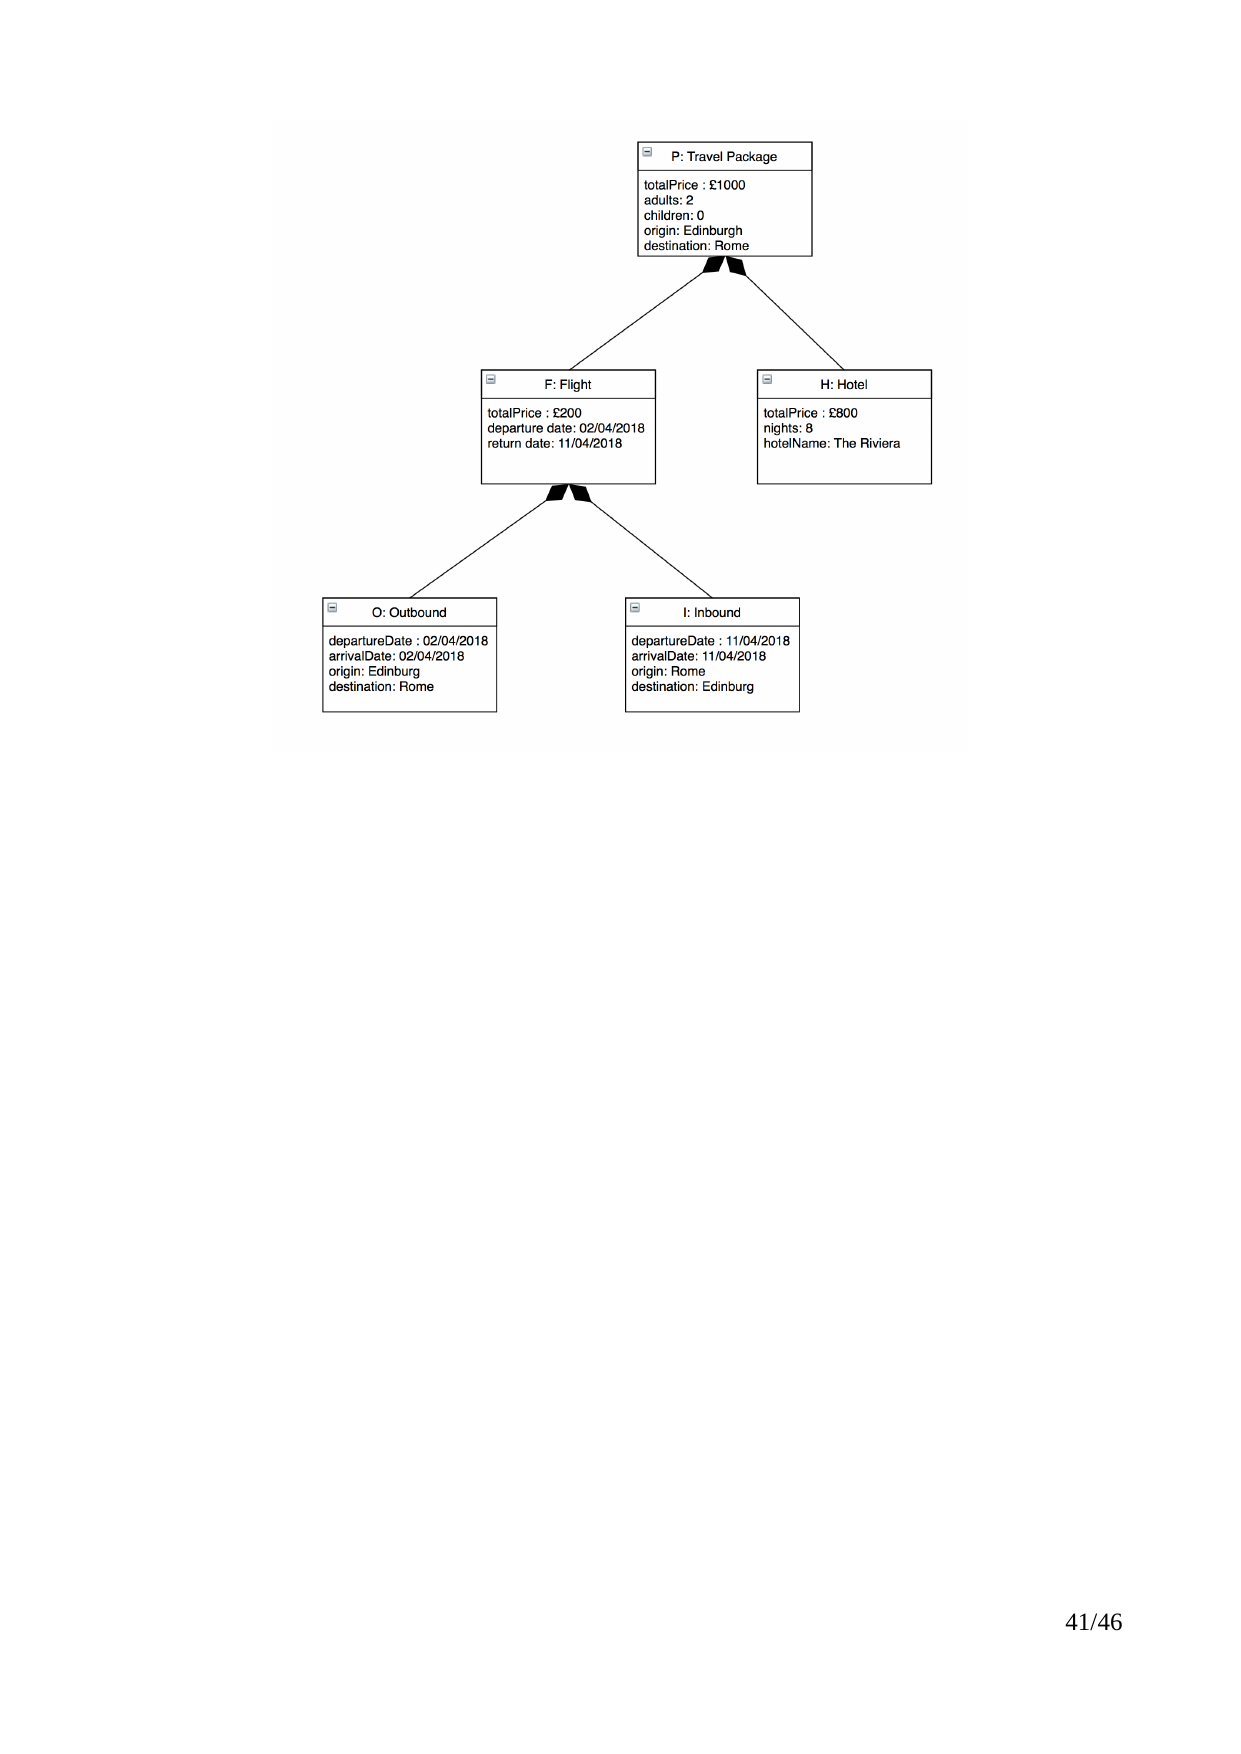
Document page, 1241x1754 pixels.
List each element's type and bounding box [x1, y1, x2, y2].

picture [270, 118, 970, 751]
